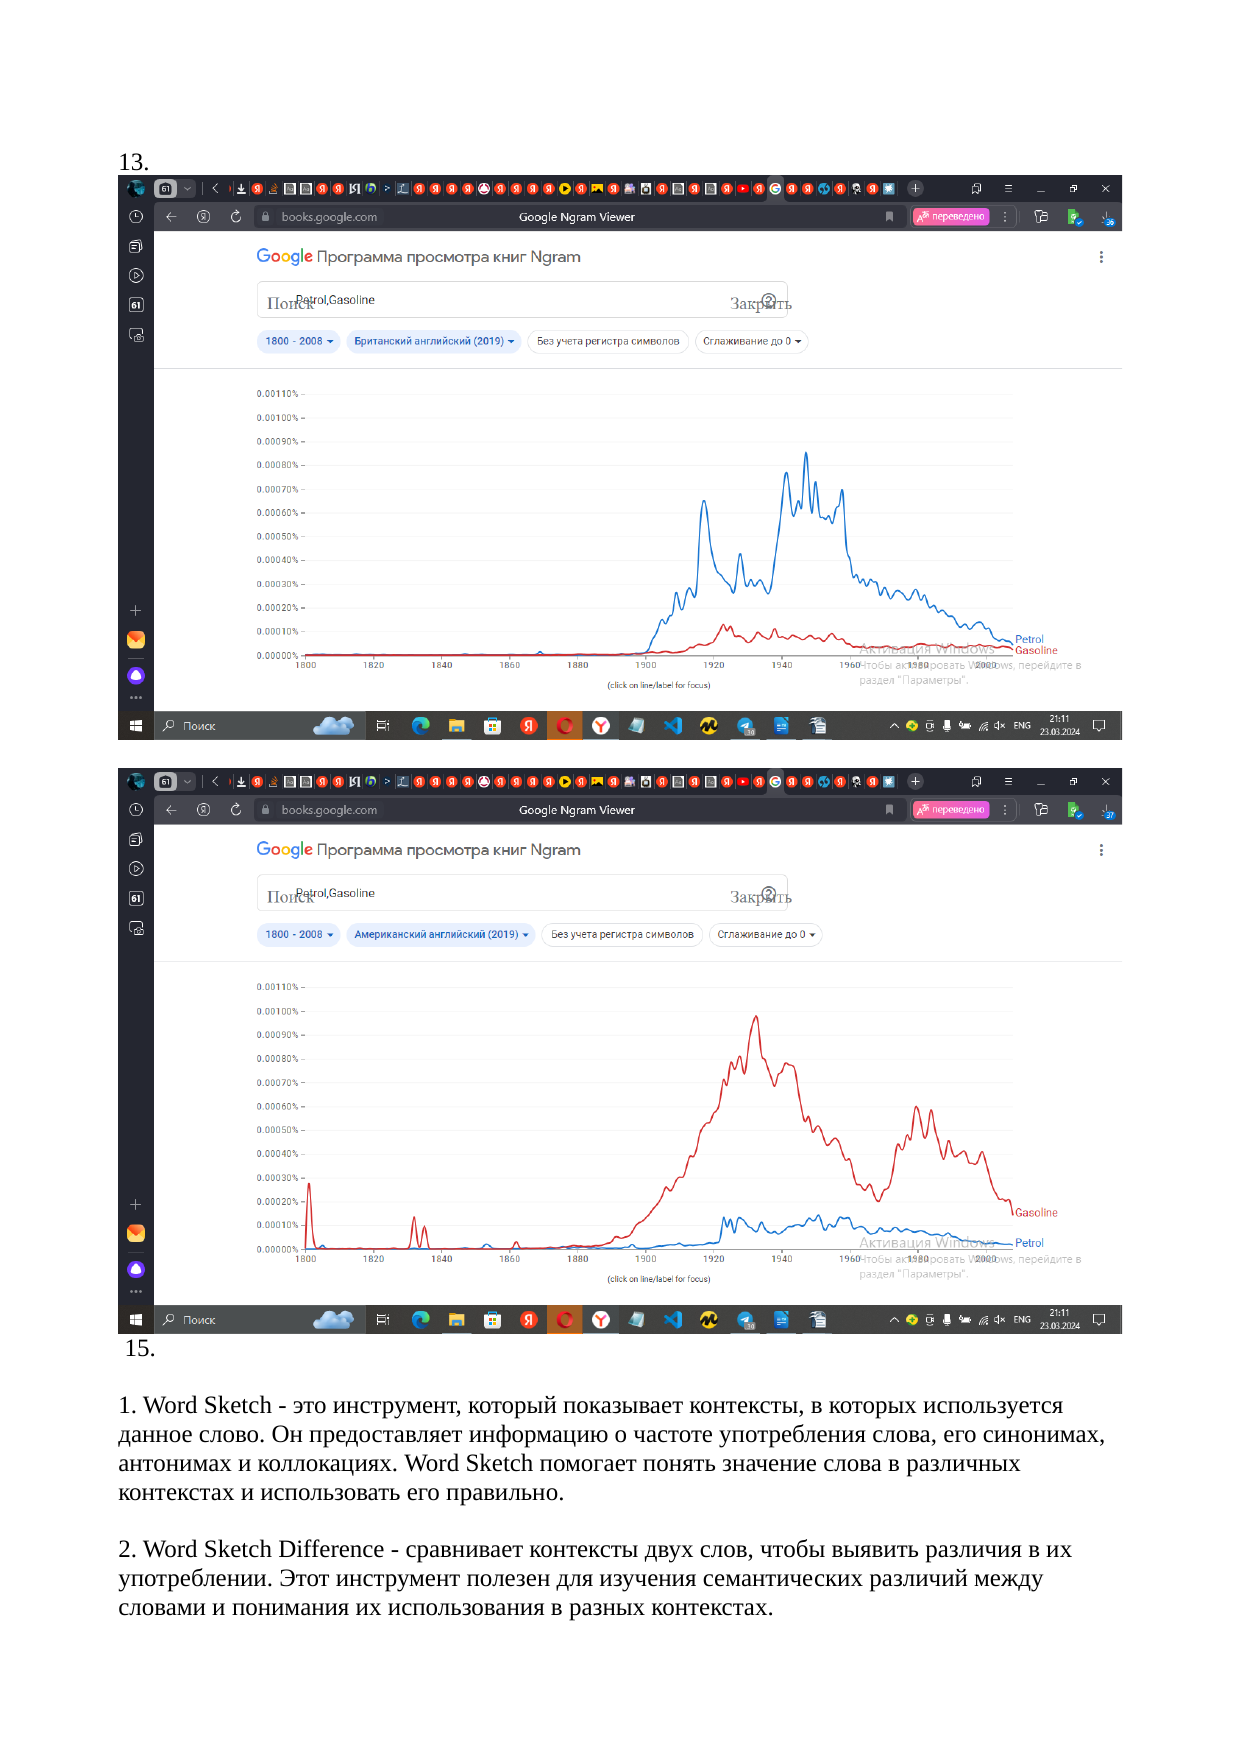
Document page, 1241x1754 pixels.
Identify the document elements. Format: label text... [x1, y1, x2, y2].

picture [118, 768, 1123, 1334]
text 15. [118, 1334, 1122, 1362]
text 1. Word Sketch - это инструмент, который показывает контексты, в которых используется данное слово. Он предоставляет информацию о частоте употребления слова, его синонимах, антонимах и коллокациях. Word Sketch помогает понять значение слова в различных контекстах и использовать его правильно. [118, 1391, 1122, 1506]
text 13. [118, 147, 1122, 175]
picture [118, 175, 1123, 740]
text 2. Word Sketch Difference - сравнивает контексты двух слов, чтобы выявить различия в их употреблении. Этот инструмент полезен для изучения семантических различий между словами и понимания их использования в разных контекстах. [118, 1534, 1122, 1621]
